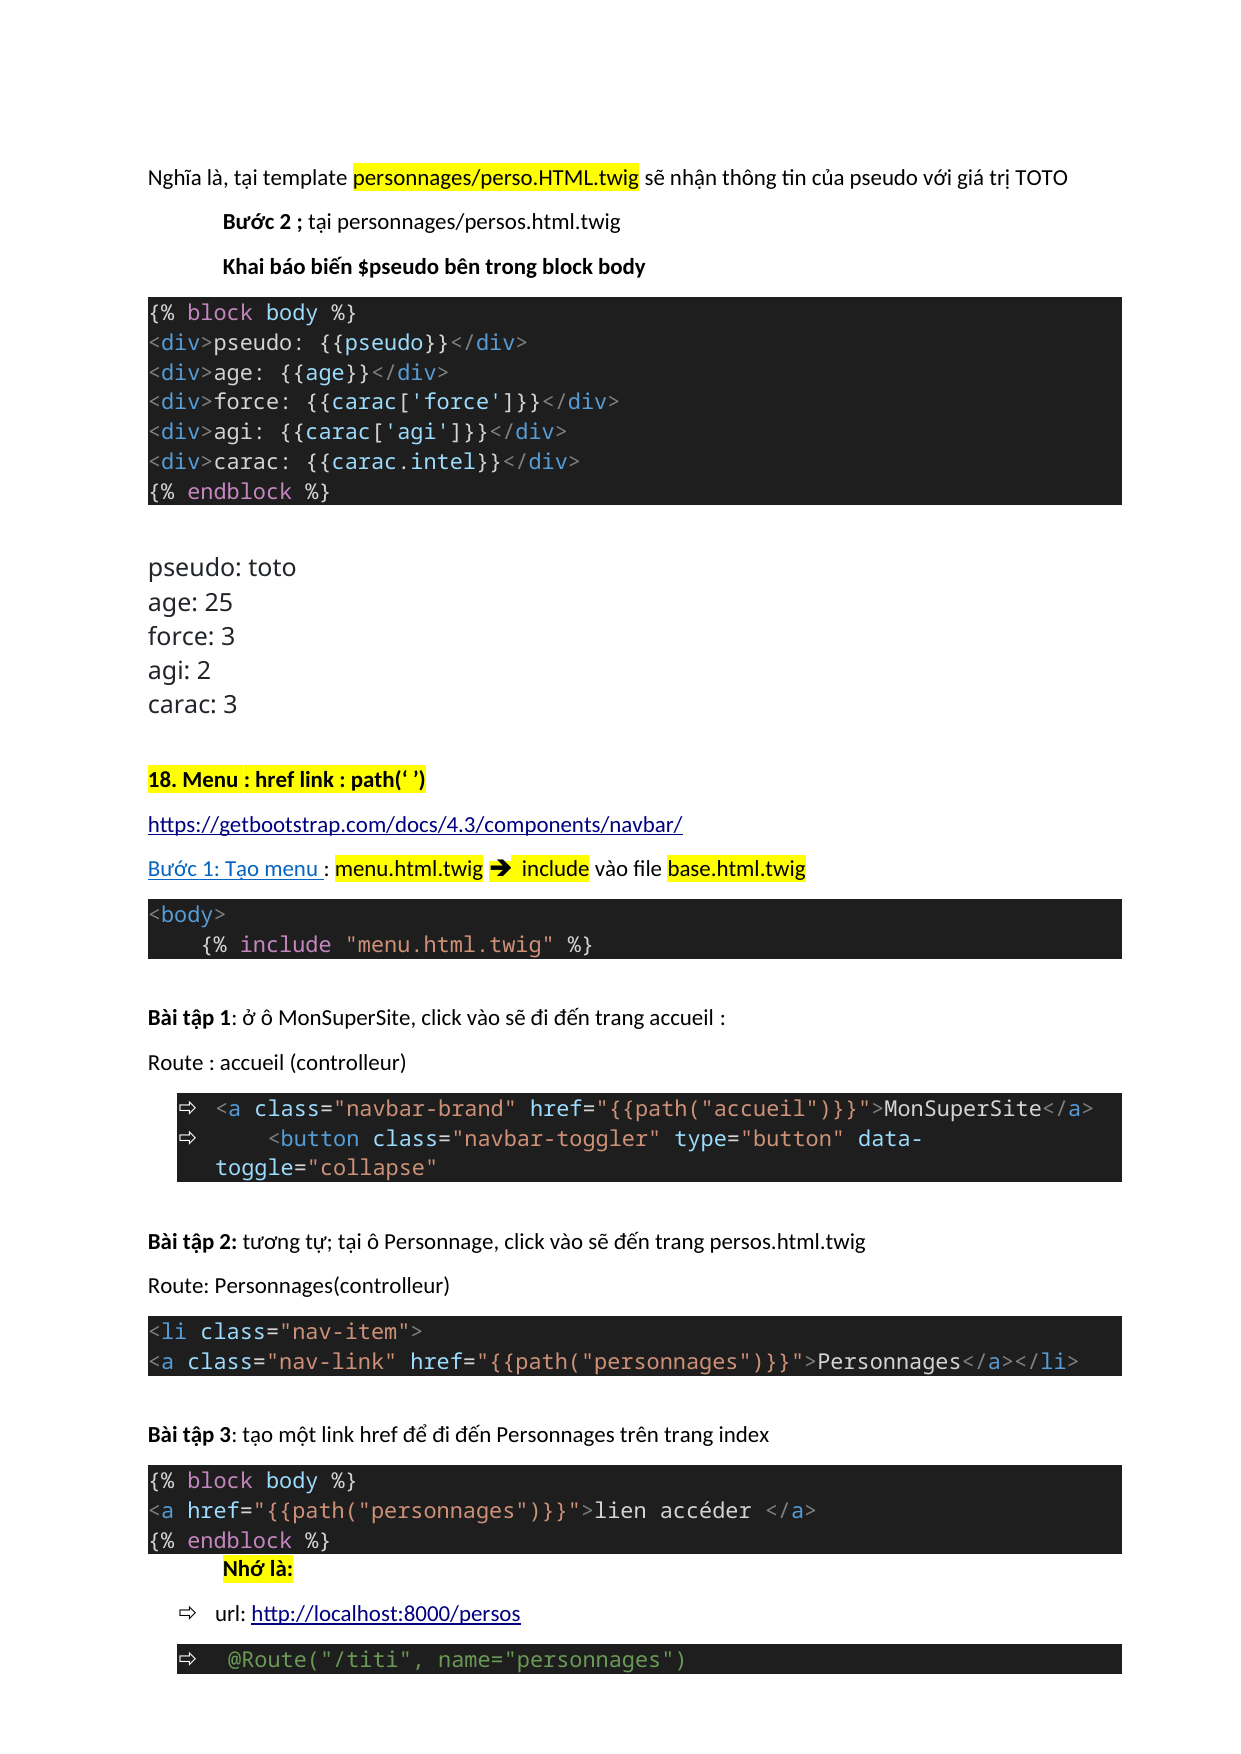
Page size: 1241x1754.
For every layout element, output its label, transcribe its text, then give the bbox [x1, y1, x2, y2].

text 18. Menu : href link : path(‘ ’) [148, 765, 1122, 793]
text <li class="nav-item"> [148, 1316, 1122, 1346]
list Khai báo biến $pseudo bên trong block body [223, 252, 1122, 280]
list Bước 2 ; tại personnages/persos.html.twig [223, 207, 1122, 236]
text <a href="{{path("personnages")}}">lien accéder </a> [148, 1495, 1122, 1525]
text Bài tập 2: tương tự; tại ô Personnage, click vào sẽ đến trang persos.html.twig [148, 1227, 1122, 1255]
text https://getbootstrap.com/docs/4.3/components/navbar/ [148, 810, 1122, 838]
text <div>force: {{carac['force']}}</div> [148, 386, 1122, 416]
text {% endblock %} [148, 476, 1122, 505]
text <div>pseudo: {{pseudo}}</div> [148, 327, 1122, 356]
text {% include "menu.html.twig" %} [148, 929, 1122, 959]
text {% endblock %} [148, 1525, 1122, 1554]
text <a class="nav-link" href="{{path("personnages")}}">Personnages</a></li> [148, 1346, 1122, 1376]
text {% block body %} [148, 297, 1122, 327]
text <div>age: {{age}}</div> [148, 356, 1122, 386]
text force: 3 [148, 618, 1122, 652]
text Nghĩa là, tại template personnages/perso.HTML.twig sẽ nhận thông tin của pseudo với giá trị TOTO [148, 163, 1122, 191]
text carac: 3 [148, 686, 1122, 720]
text Route : accueil (controlleur) [148, 1048, 1122, 1076]
list Nhớ là: [223, 1554, 1122, 1583]
text Route: Personnages(controlleur) [148, 1272, 1122, 1299]
text Bài tập 1: ở ô MonSuperSite, click vào sẽ đi đến trang accueil : [148, 1003, 1122, 1031]
text agi: 2 [148, 652, 1122, 686]
list url: http://localhost:8000/persos [177, 1599, 1122, 1627]
text {% block body %} [148, 1465, 1122, 1495]
text pseudo: toto [148, 550, 1122, 584]
text <body> [148, 899, 1122, 929]
text age: 25 [148, 584, 1122, 618]
text Bài tập 3: tạo một link href để đi đến Personnages trên trang index [148, 1421, 1122, 1448]
list @Route("/titi", name="personnages") [177, 1644, 1122, 1674]
text <div>agi: {{carac['agi']}}</div> [148, 416, 1122, 446]
list <button class="navbar-toggler" type="button" data-toggle="collapse" [177, 1123, 1122, 1182]
list <a class="navbar-brand" href="{{path("accueil")}}">MonSuperSite</a> [177, 1093, 1122, 1123]
text Bước 1: Tạo menu : menu.html.twig  include vào file base.html.twig [148, 854, 1122, 882]
text <div>carac: {{carac.intel}}</div> [148, 446, 1122, 476]
